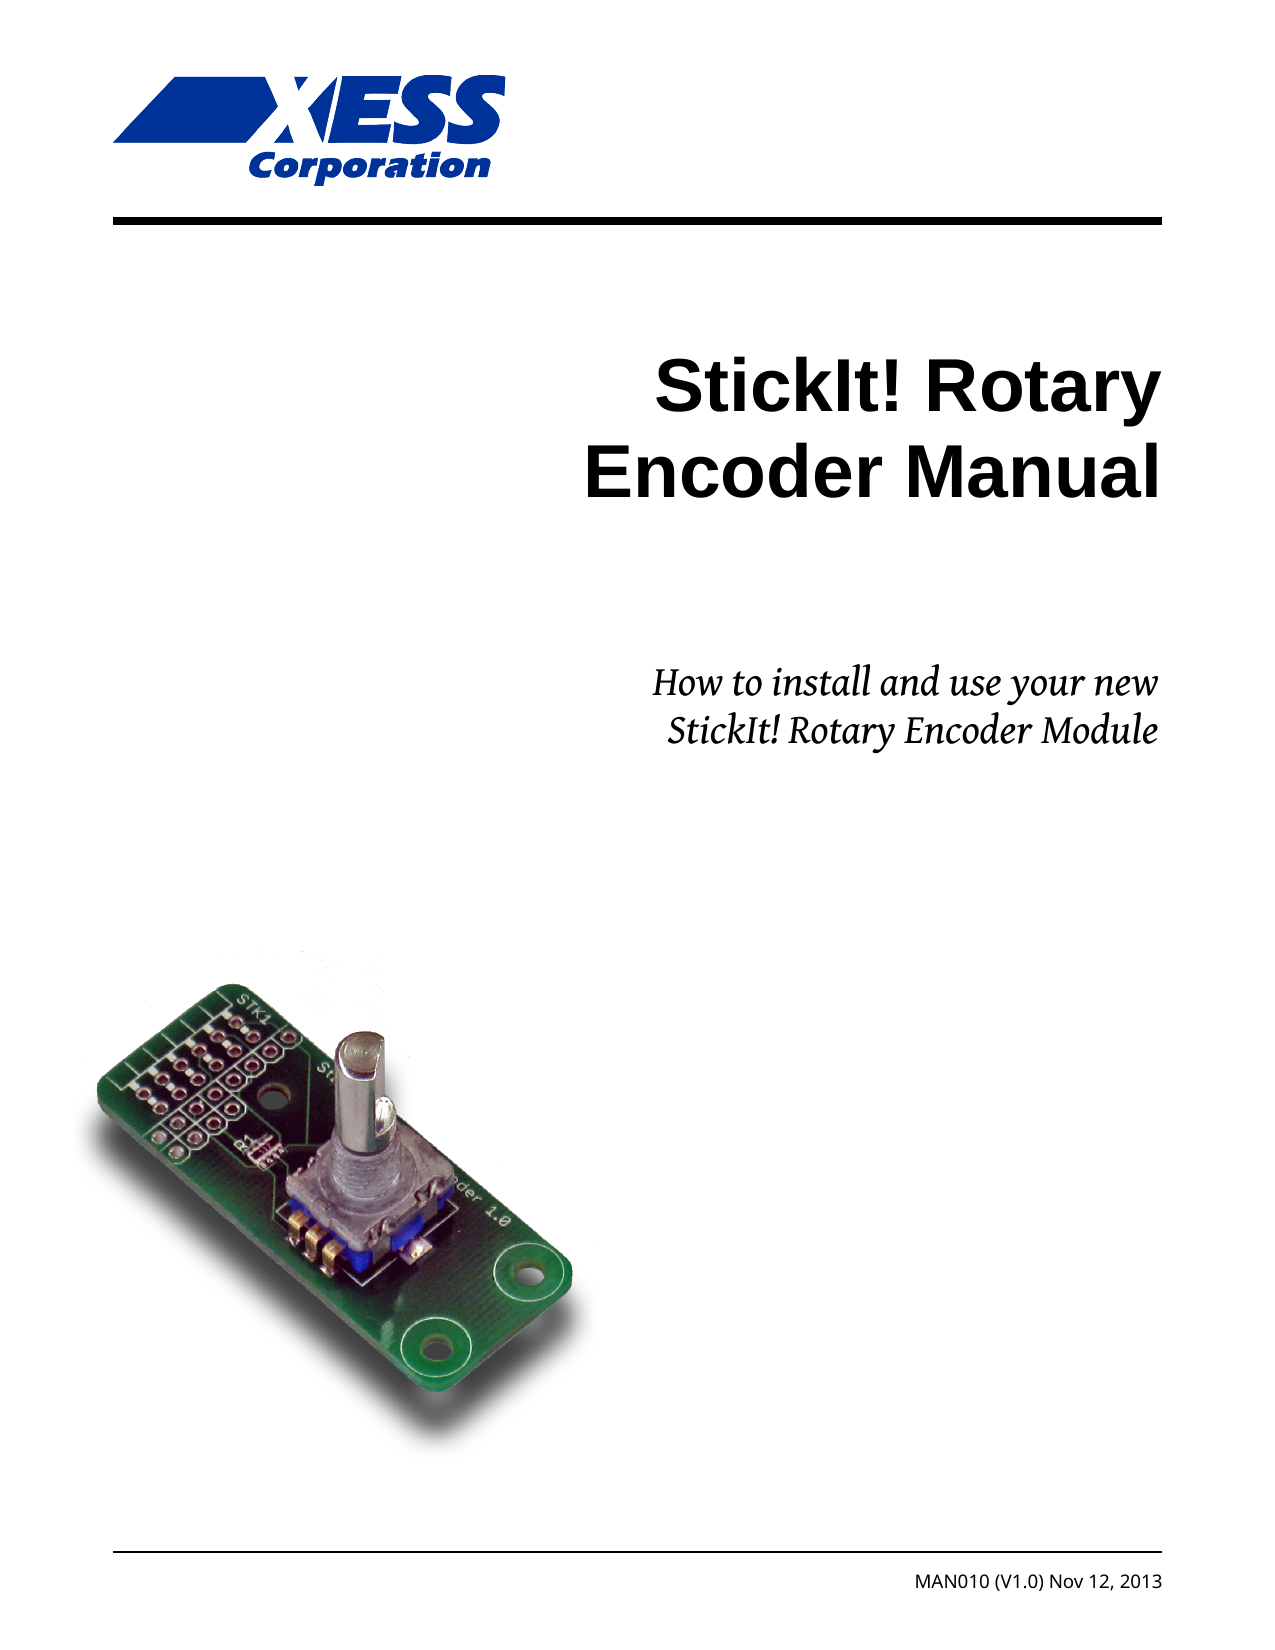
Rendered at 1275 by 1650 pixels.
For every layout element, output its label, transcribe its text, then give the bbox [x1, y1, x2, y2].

picture [48, 933, 625, 1475]
subtitle How to install and use your new StickIt! Rotary Encoder Module [112, 658, 1162, 755]
picture [112, 75, 506, 186]
title StickIt! Rotary Encoder Manual [486, 341, 1162, 514]
